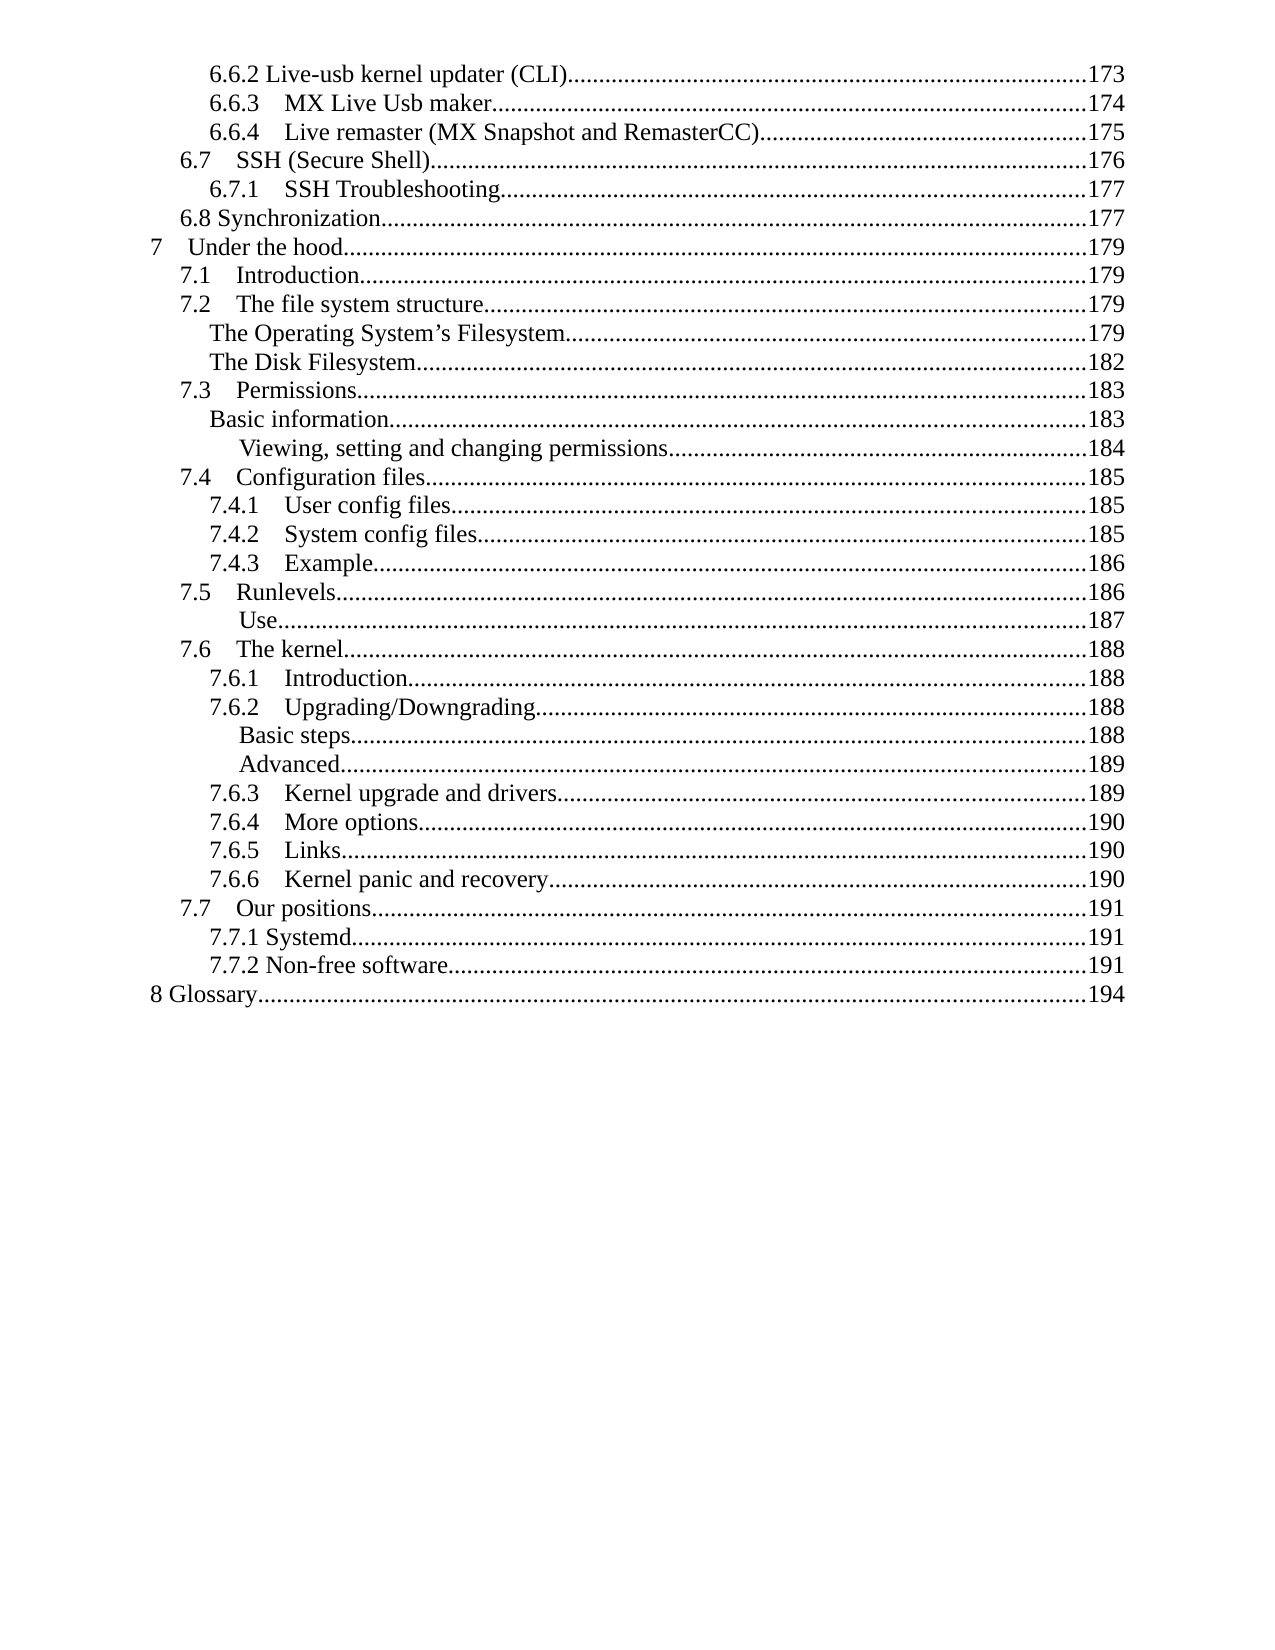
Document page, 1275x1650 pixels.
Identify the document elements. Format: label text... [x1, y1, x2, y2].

text Advanced 189 [238, 749, 1125, 778]
text 7.6.1 Introduction 188 [209, 663, 1125, 692]
text 7.4.3 Example 186 [209, 548, 1125, 577]
text 6.7.1 SSH Troubleshooting 177 [209, 174, 1125, 203]
text The Operating System’s Filesystem 179 [209, 318, 1125, 347]
text 6.6.2 Live-usb kernel updater (CLI) 173 [209, 59, 1125, 88]
text 6.6.4 Live remaster (MX Snapshot and RemasterCC) 175 [209, 117, 1125, 145]
text Use 187 [238, 605, 1125, 634]
text Viewing, setting and changing permissions 184 [238, 433, 1125, 462]
text 7.6.4 More options 190 [209, 807, 1125, 835]
text Basic information 183 [209, 404, 1125, 433]
text 7.6.2 Upgrading/Downgrading 188 [209, 692, 1125, 720]
text The Disk Filesystem 182 [209, 347, 1125, 375]
text 7.6.3 Kernel upgrade and drivers 189 [209, 778, 1125, 807]
text 7.4.1 User config files 185 [209, 490, 1125, 519]
text Basic steps 188 [238, 720, 1125, 749]
text 7.4.2 System config files 185 [209, 519, 1125, 548]
text 6.6.3 MX Live Usb maker 174 [209, 88, 1125, 117]
text 7.6.5 Links 190 [209, 835, 1125, 864]
text 7.7.1 Systemd 191 [209, 922, 1125, 950]
text 7.7.2 Non-free software 191 [209, 950, 1125, 979]
text 7.6.6 Kernel panic and recovery 190 [209, 864, 1125, 893]
